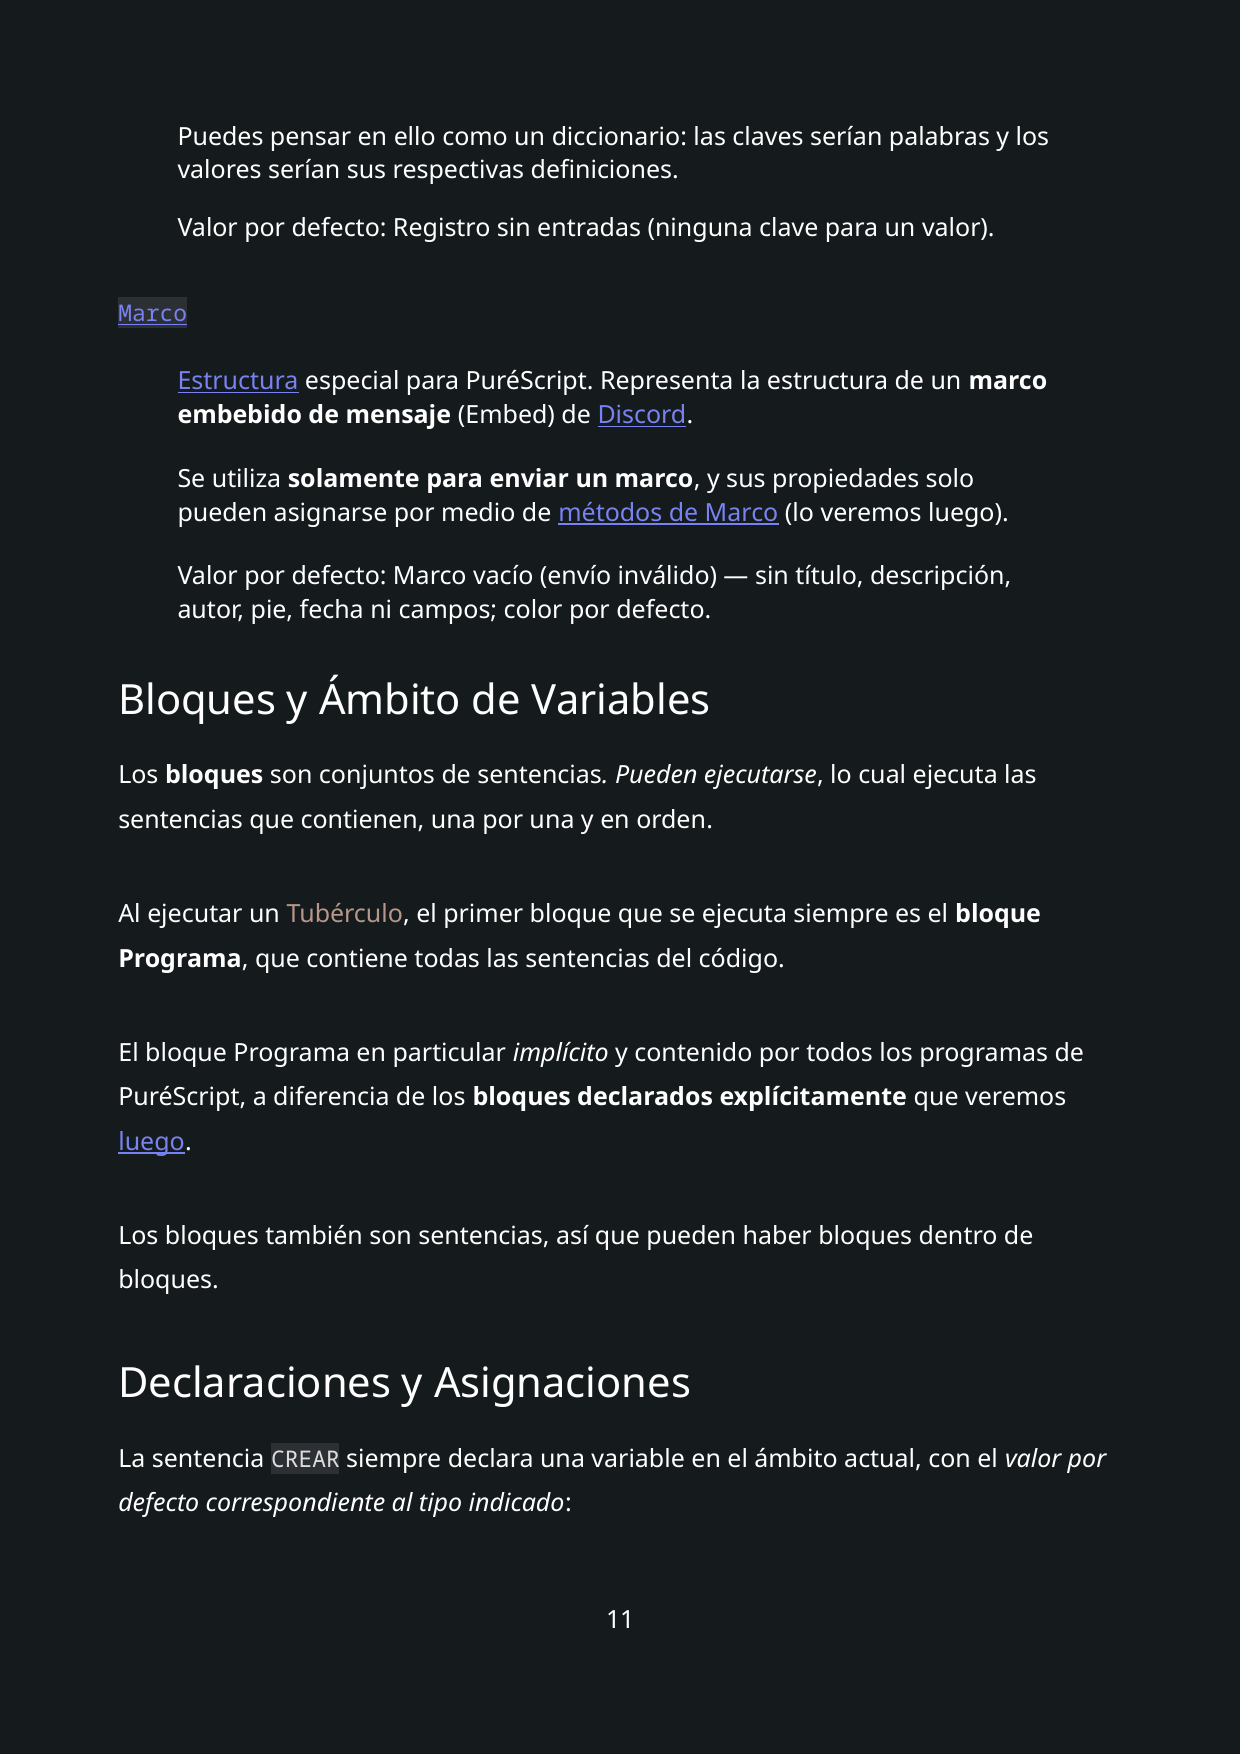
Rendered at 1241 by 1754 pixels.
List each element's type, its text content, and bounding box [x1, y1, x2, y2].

text Valor por defecto: Marco vacío (envío inválido) — sin título, descripción, autor, pie, fecha ni campos; color por defecto. [177, 558, 1063, 626]
text Puedes pensar en ello como un diccionario: las claves serían palabras y los valores serían sus respectivas definiciones. [177, 118, 1063, 186]
text Valor por defecto: Registro sin entradas (ninguna clave para un valor). [177, 210, 1063, 244]
text Los bloques también son sentencias, así que pueden haber bloques dentro de bloques. [118, 1218, 1122, 1296]
text Se utiliza solamente para enviar un marco, y sus propiedades solo pueden asignarse por medio de métodos de Marco (lo veremos luego). [177, 460, 1063, 528]
text Marco [187, 297, 1122, 328]
text Al ejecutar un Tubérculo, el primer bloque que se ejecuta siempre es el bloque Programa, que contiene todas las sentencias del código. [118, 896, 1122, 974]
text La sentencia CREAR siempre declara una variable en el ámbito actual, con el valor por defecto correspondiente al tipo indicado: [118, 1440, 1122, 1518]
text Estructura especial para PuréScript. Representa la estructura de un marco embebido de mensaje (Embed) de Discord. [177, 363, 1063, 431]
text Los bloques son conjuntos de sentencias. Pueden ejecutarse, lo cual ejecuta las sentencias que contienen, una por una y en orden. [118, 757, 1122, 836]
subtitle Bloques y Ámbito de Variables [118, 670, 1122, 727]
subtitle Declaraciones y Asignaciones [118, 1353, 1122, 1410]
text El bloque Programa en particular implícito y contenido por todos los programas de PuréScript, a diferencia de los bloques declarados explícitamente que veremos luego. [118, 1035, 1122, 1157]
